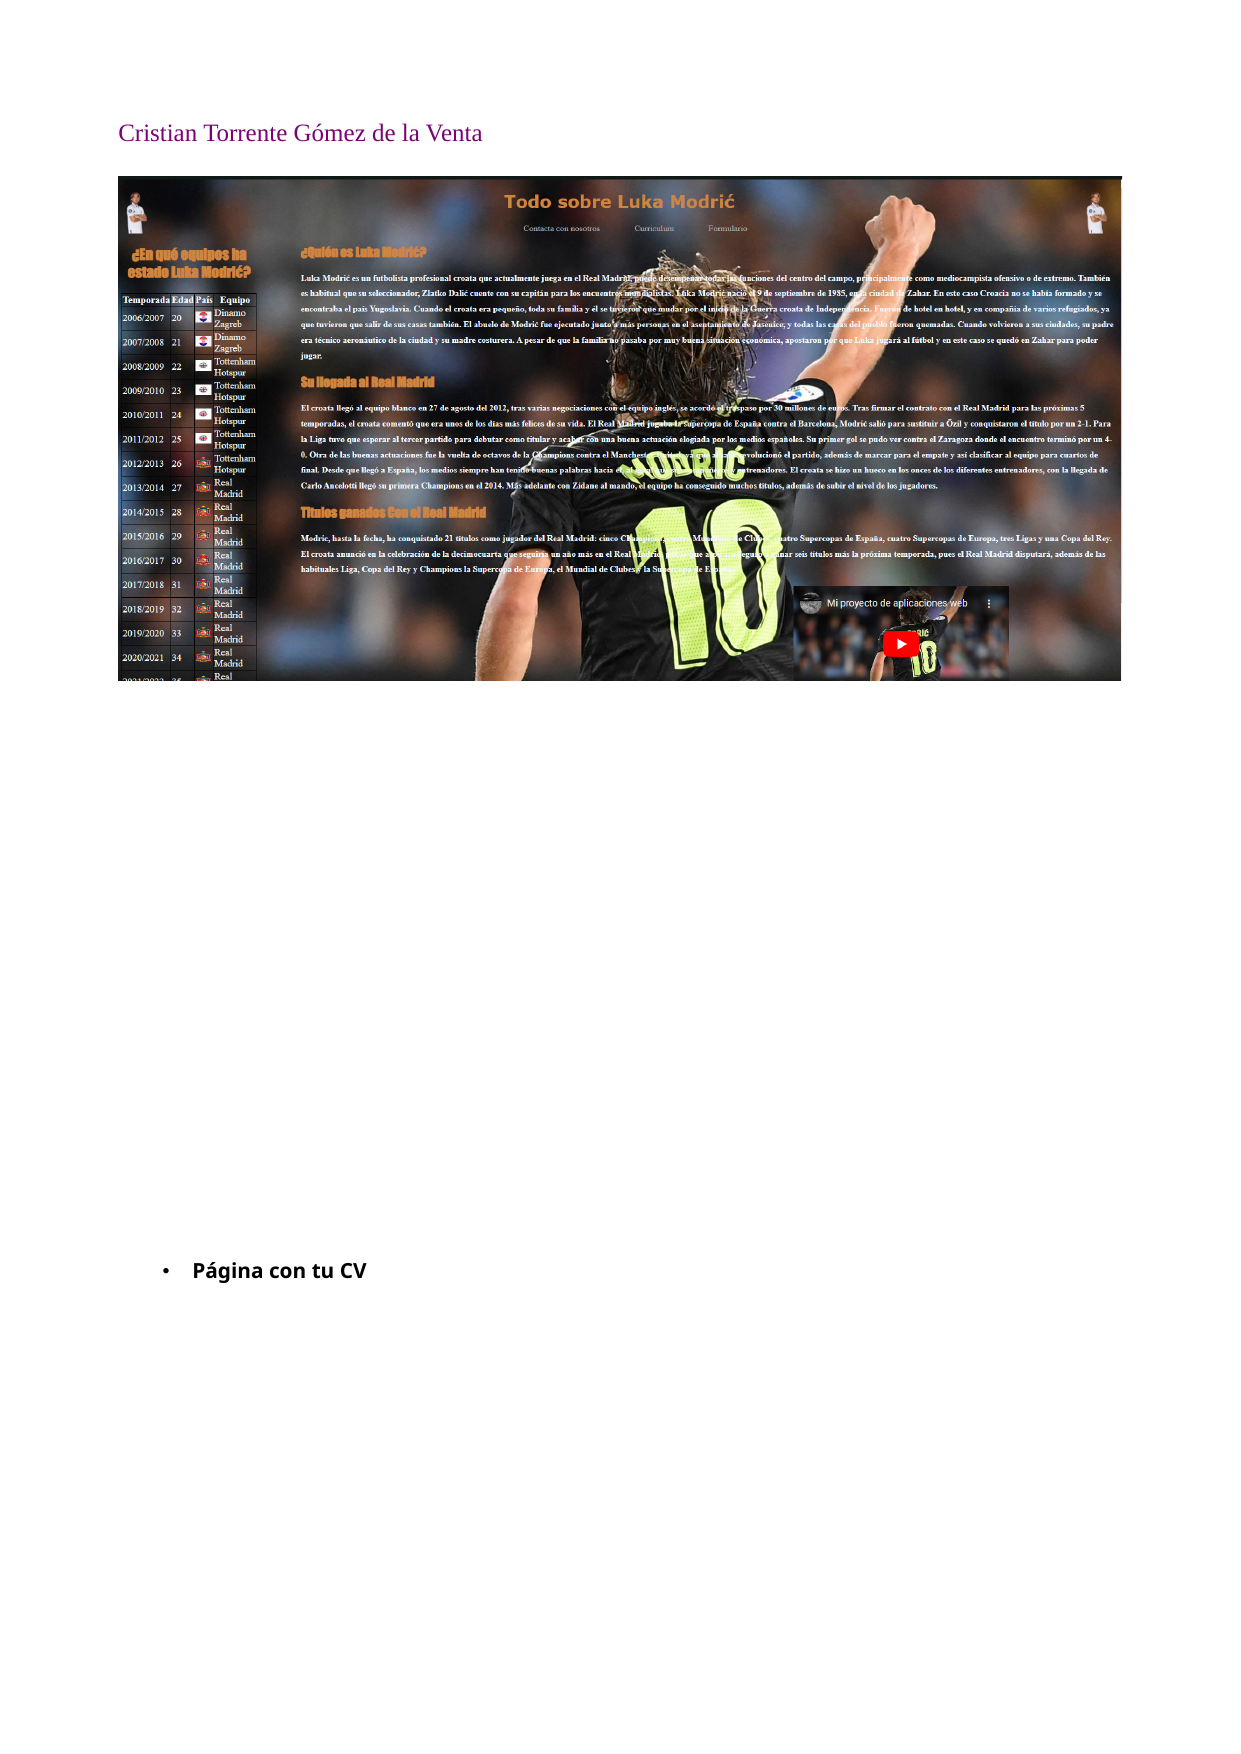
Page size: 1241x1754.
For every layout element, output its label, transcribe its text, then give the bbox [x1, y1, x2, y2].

picture [118, 176, 1123, 681]
list Página con tu CV [162, 1256, 1106, 1284]
